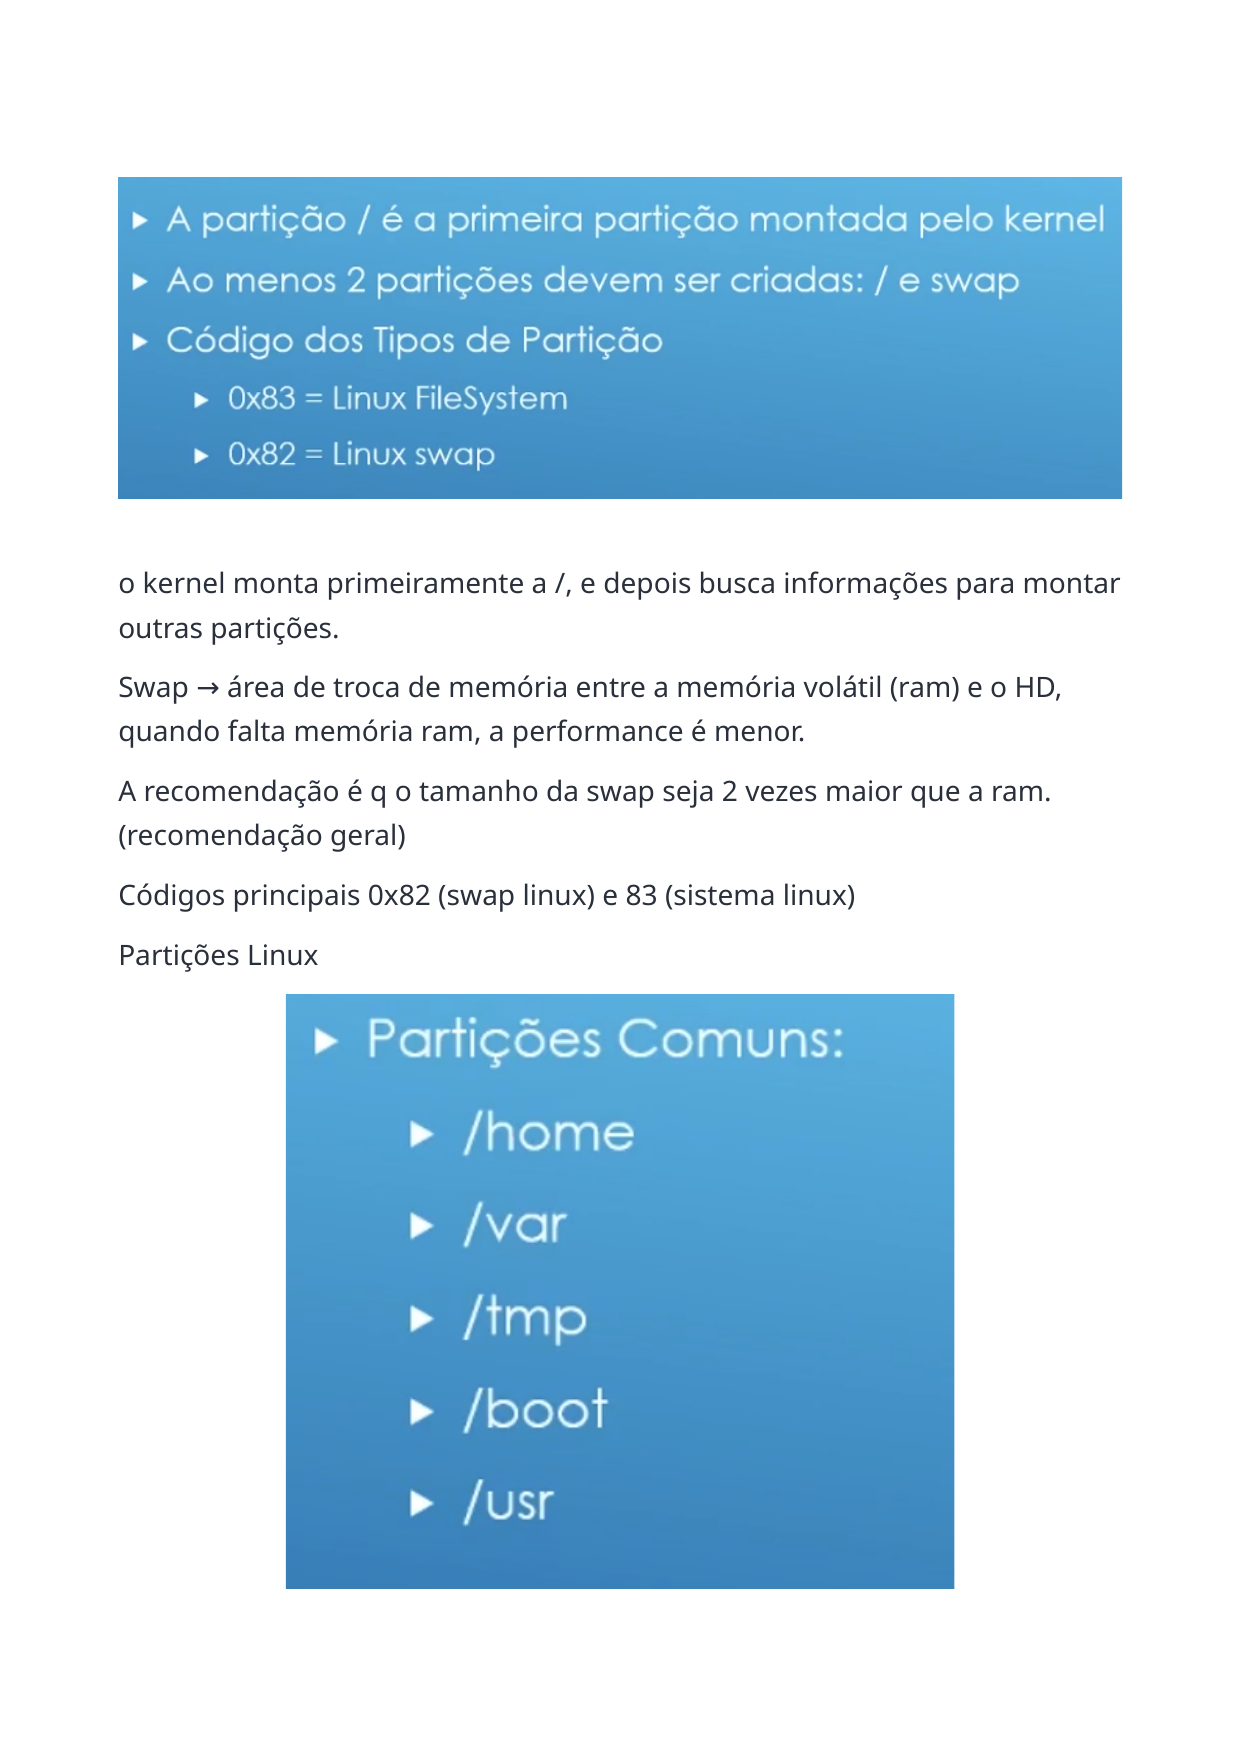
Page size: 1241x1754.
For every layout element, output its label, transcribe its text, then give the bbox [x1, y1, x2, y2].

picture [118, 177, 1123, 499]
text o kernel monta primeiramente a /, e depois busca informações para montar outras partições. [118, 564, 1122, 646]
text Partições Linux [118, 935, 1122, 973]
picture [285, 994, 955, 1589]
text Swap → área de troca de memória entre a memória volátil (ram) e o HD, quando falta memória ram, a performance é menor. [118, 668, 1122, 750]
text A recomendação é q o tamanho da swap seja 2 vezes maior que a ram. (recomendação geral) [118, 771, 1122, 854]
text Códigos principais 0x82 (swap linux) e 83 (sistema linux) [118, 875, 1122, 913]
